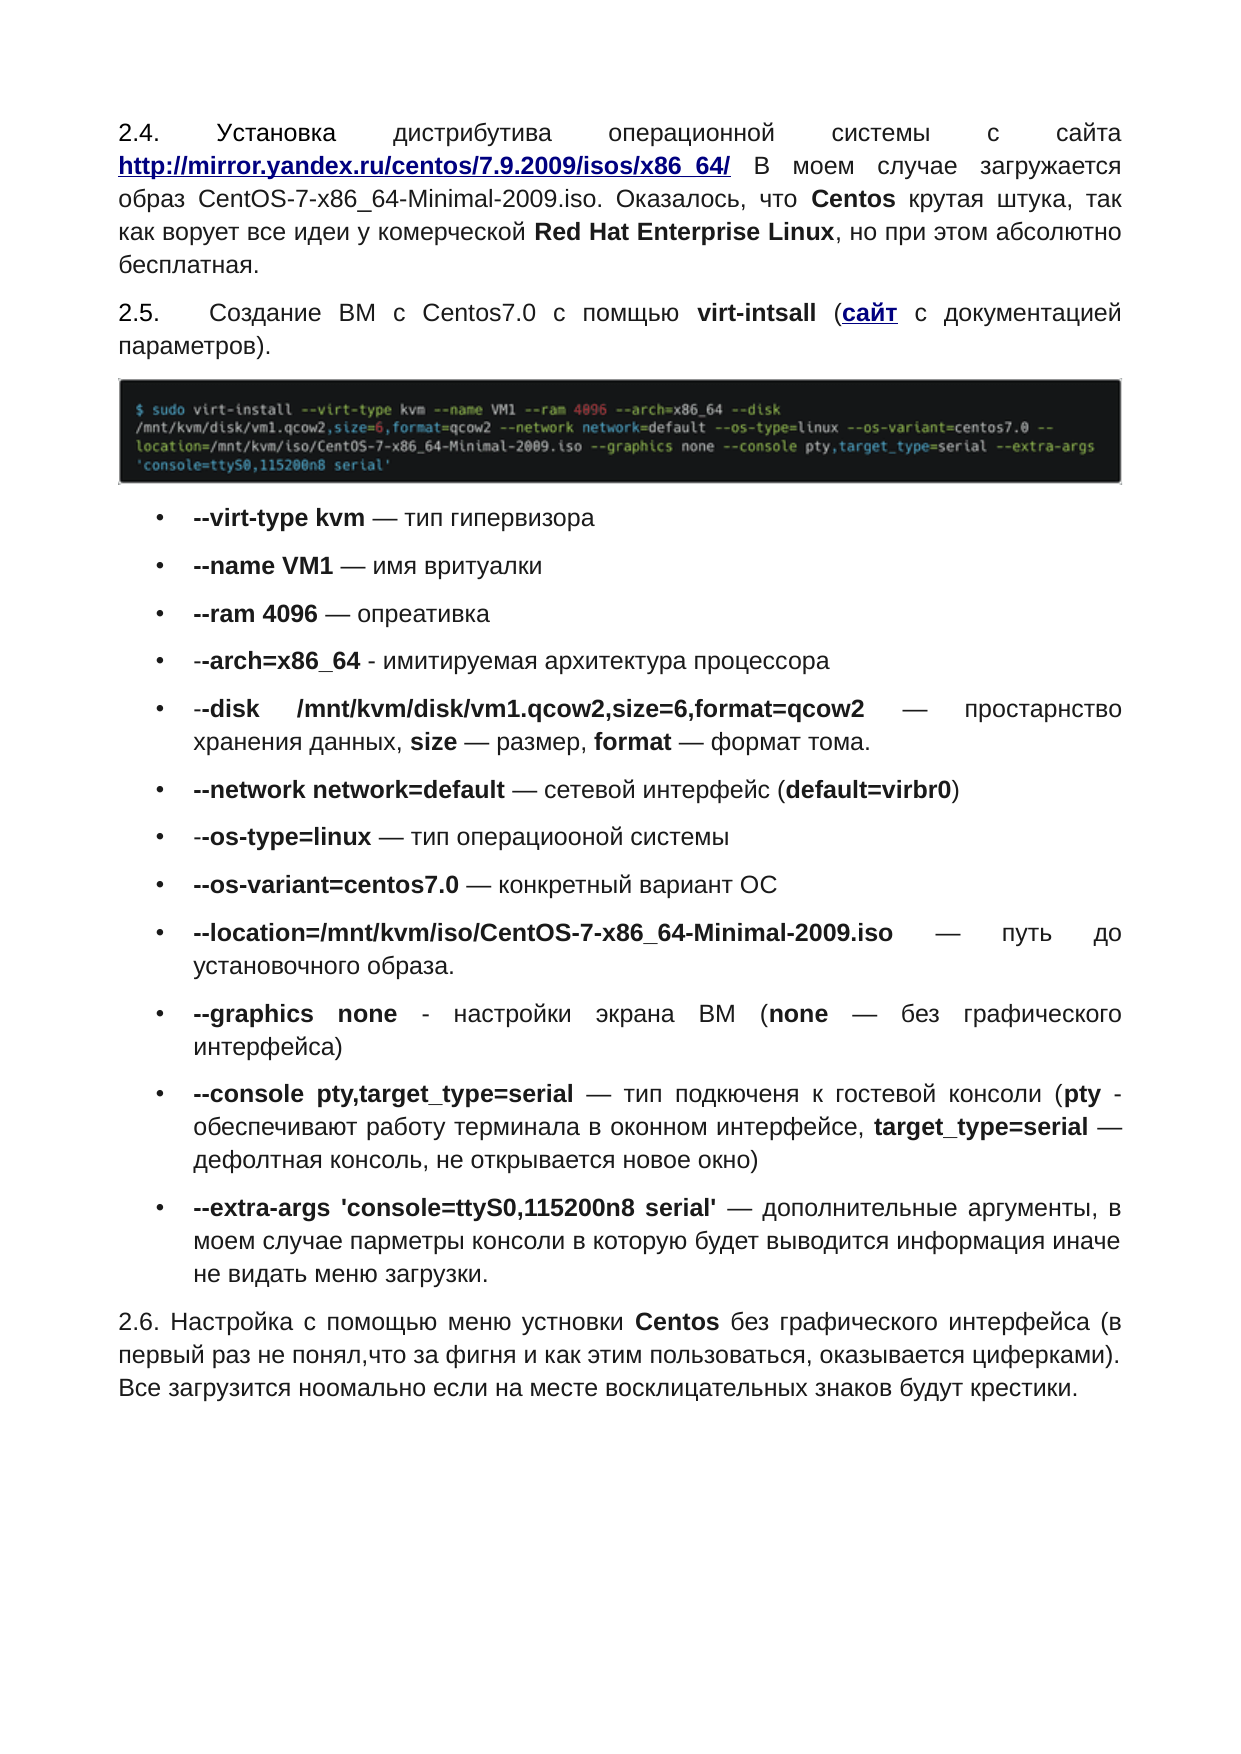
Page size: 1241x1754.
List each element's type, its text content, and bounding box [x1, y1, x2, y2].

list --arch=x86_64 - имитируемая архитектура процессора [156, 646, 1122, 675]
list --console pty,target_type=serial — тип подкюченя к гостевой консоли (pty - обеспечивают работу терминала в оконном интерфейсе, target_type=serial — дефолтная консоль, не открывается новое окно) [156, 1079, 1122, 1174]
list --virt-type kvm — тип гипервизора [156, 503, 1122, 532]
text 2.5. Cоздание ВМ с Centos7.0 с помщью virt-intsall (сайт с документацией параметров). [118, 298, 1122, 359]
list --extra-args 'console=ttyS0,115200n8 serial' — дополнительные аргументы, в моем случае парметры консоли в которую будет выводится информация иначе не видать меню загрузки. [156, 1193, 1122, 1288]
list --graphics none - настройки экрана ВМ (none — без графического интерфейса) [156, 998, 1122, 1060]
list --disk /mnt/kvm/disk/vm1.qcow2,size=6,format=qcow2 — простарнство хранения данных, size — размер, format — формат тома. [156, 694, 1122, 756]
text 2.6. Настройка с помощью меню устновки Centos без графического интерфейса (в первый раз не понял,что за фигня и как этим пользоваться, оказывается циферками). Все загрузится ноомально если на месте восклицательных знаков будут крестики. [118, 1307, 1122, 1402]
text 2.4. Установка дистрибутива операционной системы с сайта http://mirror.yandex.ru/centos/7.9.2009/isos/x86_64/ В моем случае загружается образ CentOS-7-x86_64-Minimal-2009.iso. Оказалось, что Centos крутая штука, так как ворует все идеи у комерческой Red Hat Enterprise Linux, но при этом абсолютно бесплатная. [118, 118, 1122, 279]
list --os-type=linux — тип операциооной системы [156, 822, 1122, 851]
list --location=/mnt/kvm/iso/CentOS-7-x86_64-Minimal-2009.iso — путь до установочного образа. [156, 918, 1122, 980]
list --os-variant=centos7.0 — конкретный вариант ОС [156, 870, 1122, 899]
list --ram 4096 — опреативка [156, 598, 1122, 627]
list --name VM1 — имя вритуалки [156, 551, 1122, 580]
picture [118, 378, 1123, 485]
list --network network=default — сетевой интерфейс (default=virbr0) [156, 775, 1122, 803]
